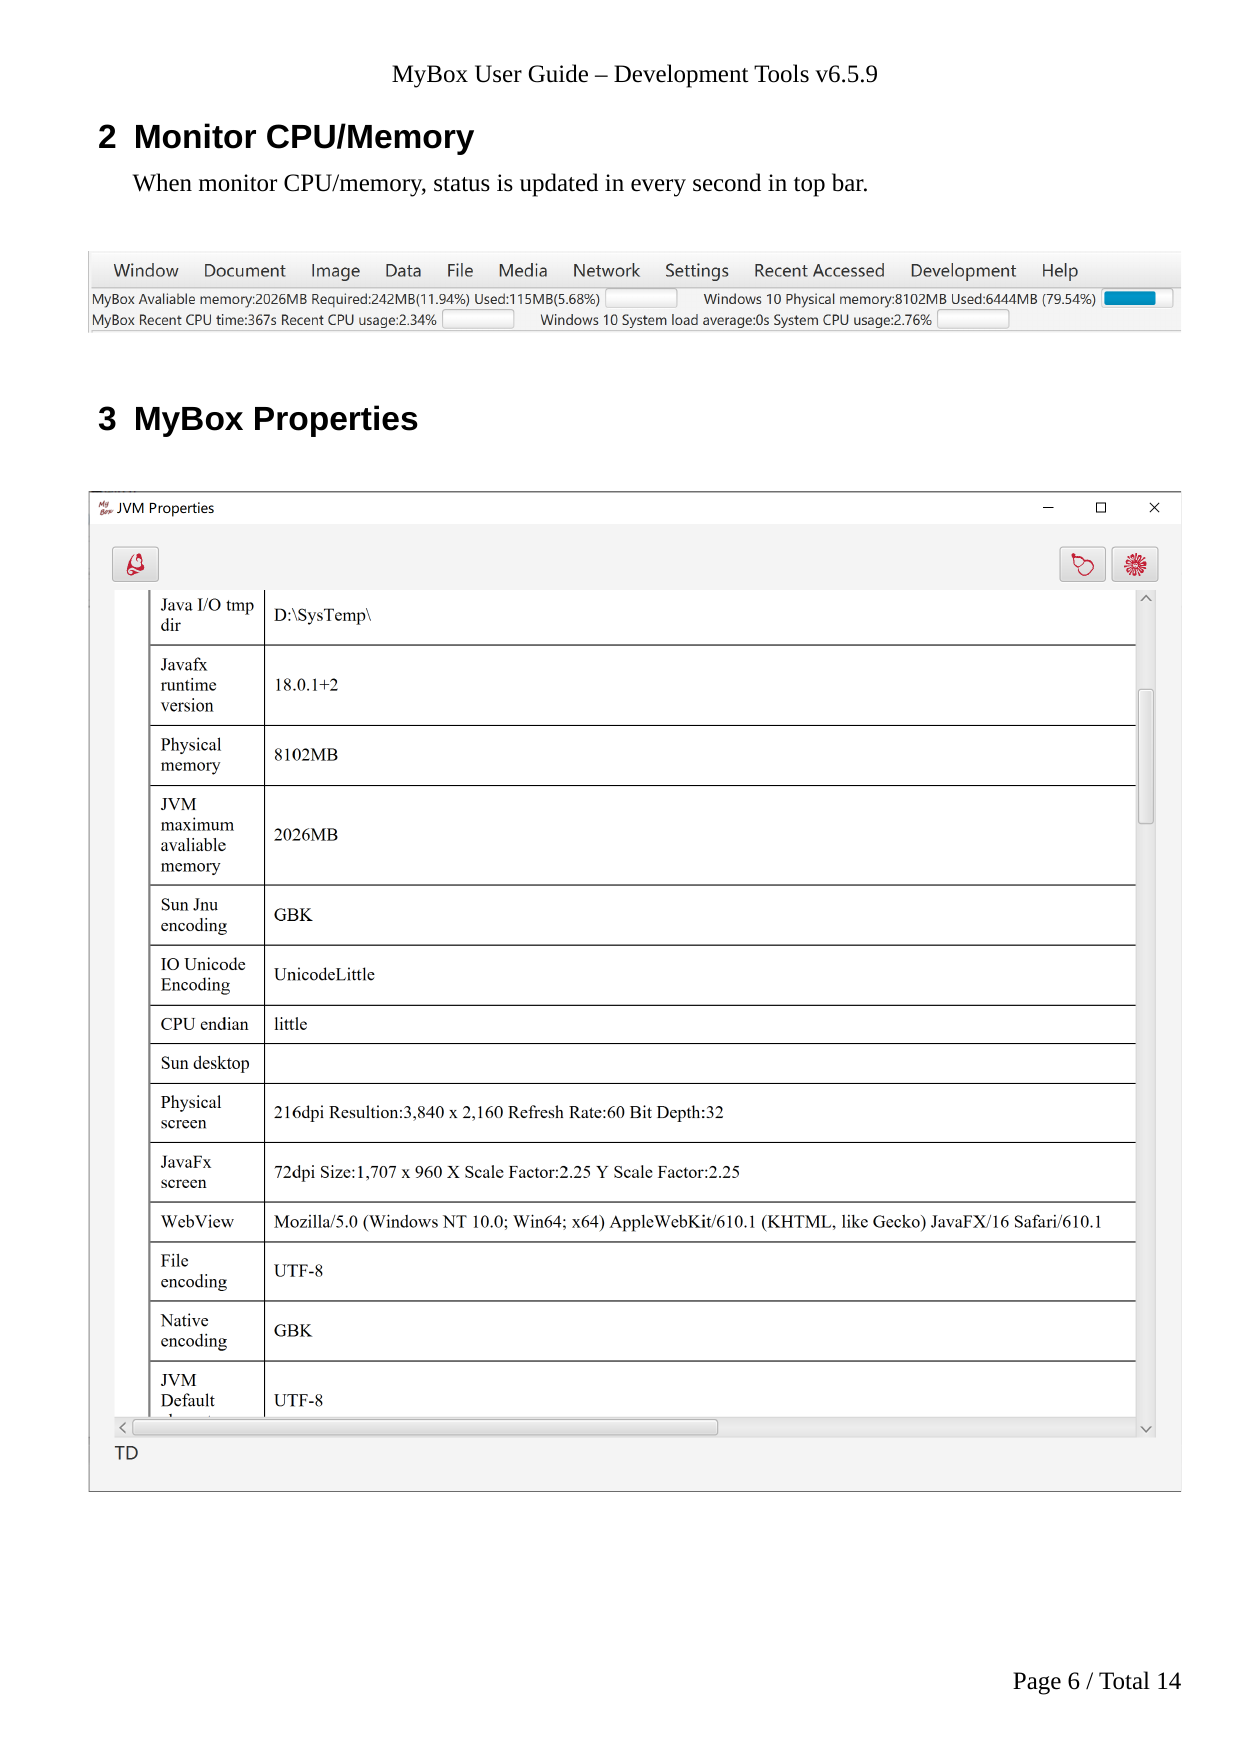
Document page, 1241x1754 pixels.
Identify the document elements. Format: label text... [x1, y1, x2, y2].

text When monitor CPU/memory, status is updated in every second in top bar. [88, 168, 1181, 197]
picture [88, 491, 1182, 1492]
subtitle Monitor CPU/Memory [88, 117, 1181, 156]
picture [88, 251, 1182, 333]
subtitle MyBox Properties [88, 399, 1181, 437]
